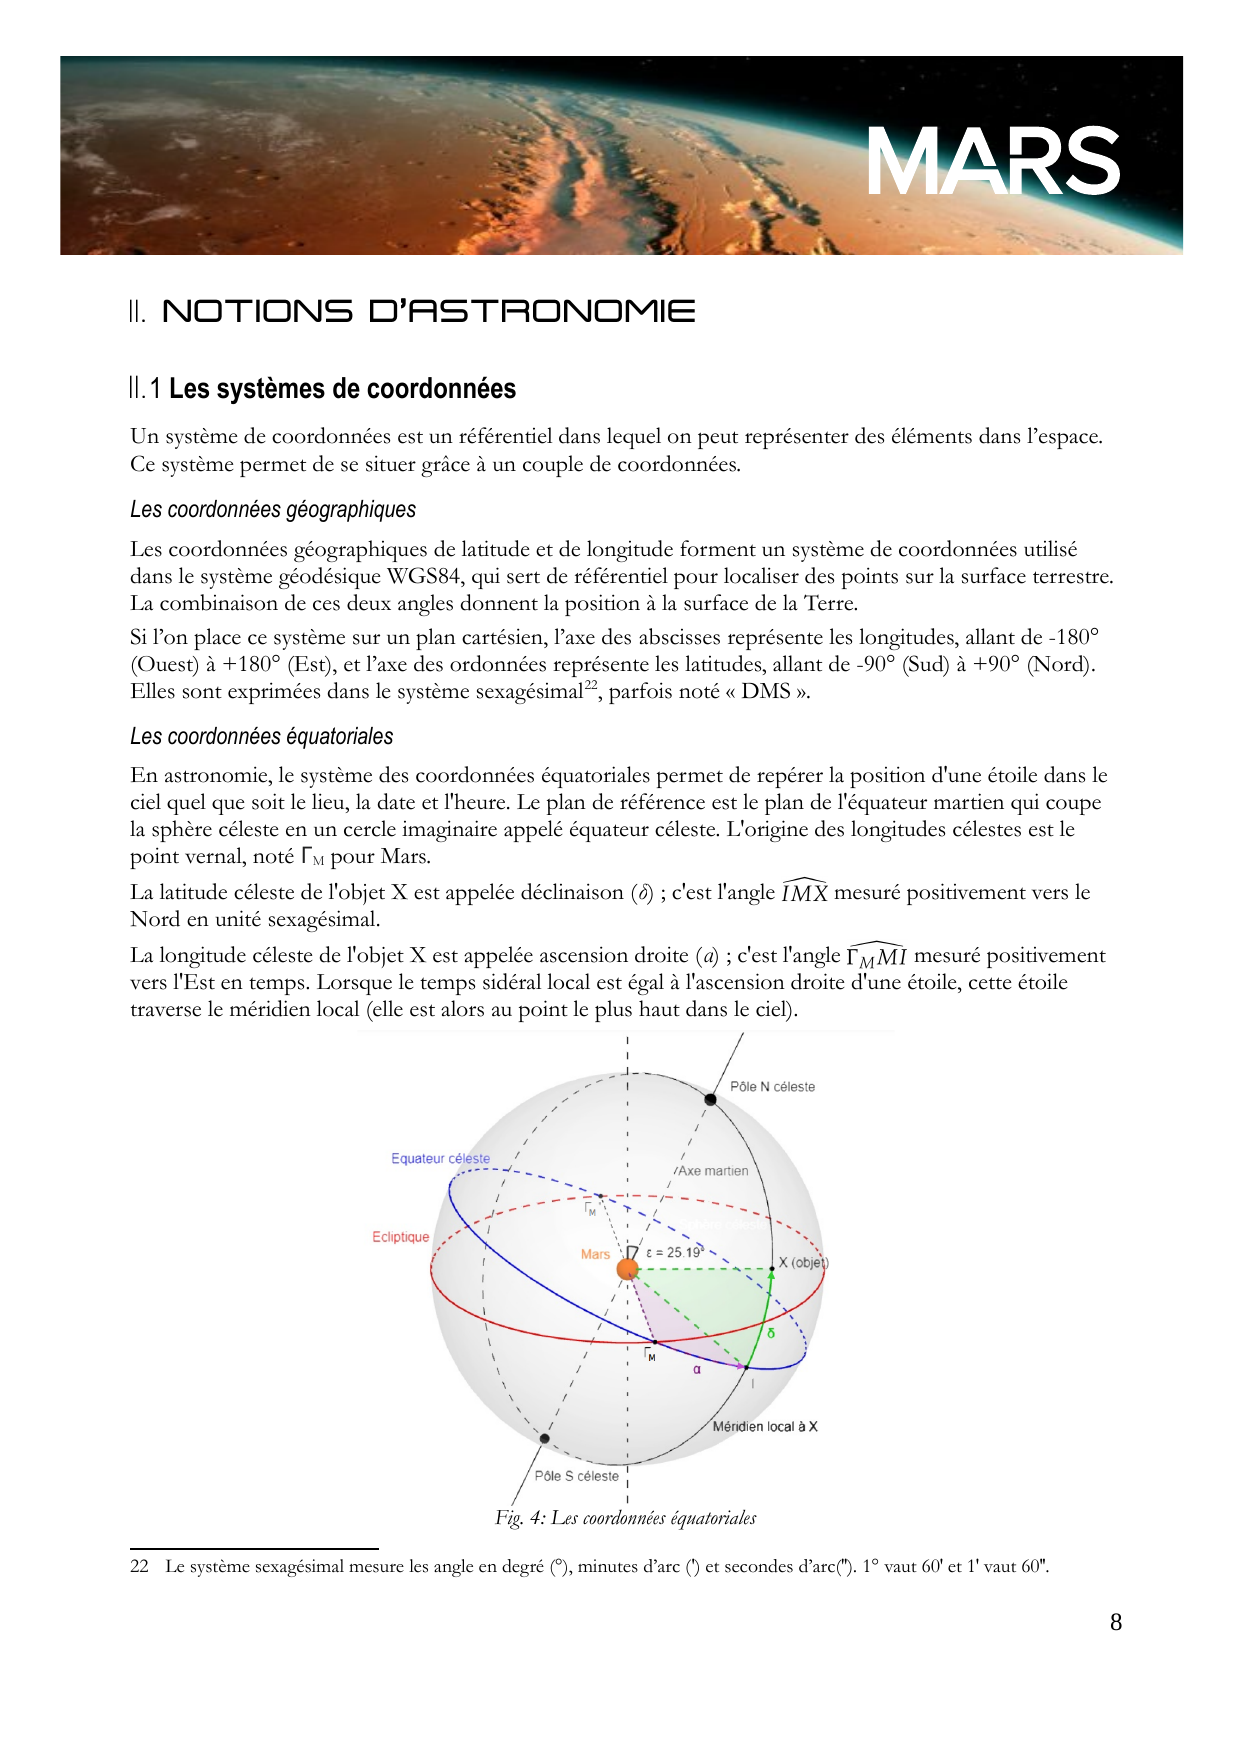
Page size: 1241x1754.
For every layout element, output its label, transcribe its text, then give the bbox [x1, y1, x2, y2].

text Un système de coordonnées est un référentiel dans lequel on peut représenter des éléments dans l’espace. Ce système permet de se situer grâce à un couple de coordonnées. [130, 423, 1122, 477]
text Le système sexagésimal mesure les angle en degré (°), minutes d’arc (′) et secondes d’arc(′′). 1° vaut 60′ et 1′ vaut 60′′. [130, 1555, 1122, 1577]
picture [781, 876, 828, 902]
text II.1 Les systèmes de coordonnées [130, 371, 1122, 406]
text Les coordonnées équatoriales [130, 722, 1122, 750]
text Les coordonnées géographiques de latitude et de longitude forment un système de coordonnées utilisé dans le système géodésique WGS84, qui sert de référentiel pour localiser des points sur la surface terrestre. La combinaison de ces deux angles donnent la position à la surface de la Terre. [130, 536, 1122, 616]
text En astronomie, le système des coordonnées équatoriales permet de repérer la position d'une étoile dans le ciel quel que soit le lieu, la date et l'heure. Le plan de référence est le plan de l'équateur martien qui coupe la sphère céleste en un cercle imaginaire appelé équateur céleste. L'origine des longitudes célestes est le point vernal, noté γM pour Mars. [130, 761, 1122, 869]
picture [60, 56, 1184, 255]
text II. NOTIONS D’ASTRONOMIE [130, 298, 1122, 329]
text La longitude céleste de l'objet X est appelée ascension droite (α) ; c'est l'angle mesuré positivement vers l'Est en temps. Lorsque le temps sidéral local est égal à l'ascension droite d'une étoile, cette étoile traverse le méridien local (elle est alors au point le plus haut dans le ciel). [130, 940, 1122, 1023]
text Les coordonnées géographiques [130, 495, 1122, 524]
text Fig. 4: Les coordonnées équatoriales [370, 1506, 882, 1531]
picture [846, 939, 908, 969]
text La latitude céleste de l'objet X est appelée déclinaison (δ) ; c'est l'angle mesuré positivement vers le Nord en unité sexagésimal. [130, 876, 1122, 933]
picture [357, 1030, 895, 1506]
text Si l’on place ce système sur un plan cartésien, l’axe des abscisses représente les longitudes, allant de -180° (Ouest) à +180° (Est), et l’axe des ordonnées représente les latitudes, allant de -90° (Sud) à +90° (Nord). Elles sont exprimées dans le système sexagésimal, parfois noté « DMS ». [130, 623, 1122, 704]
